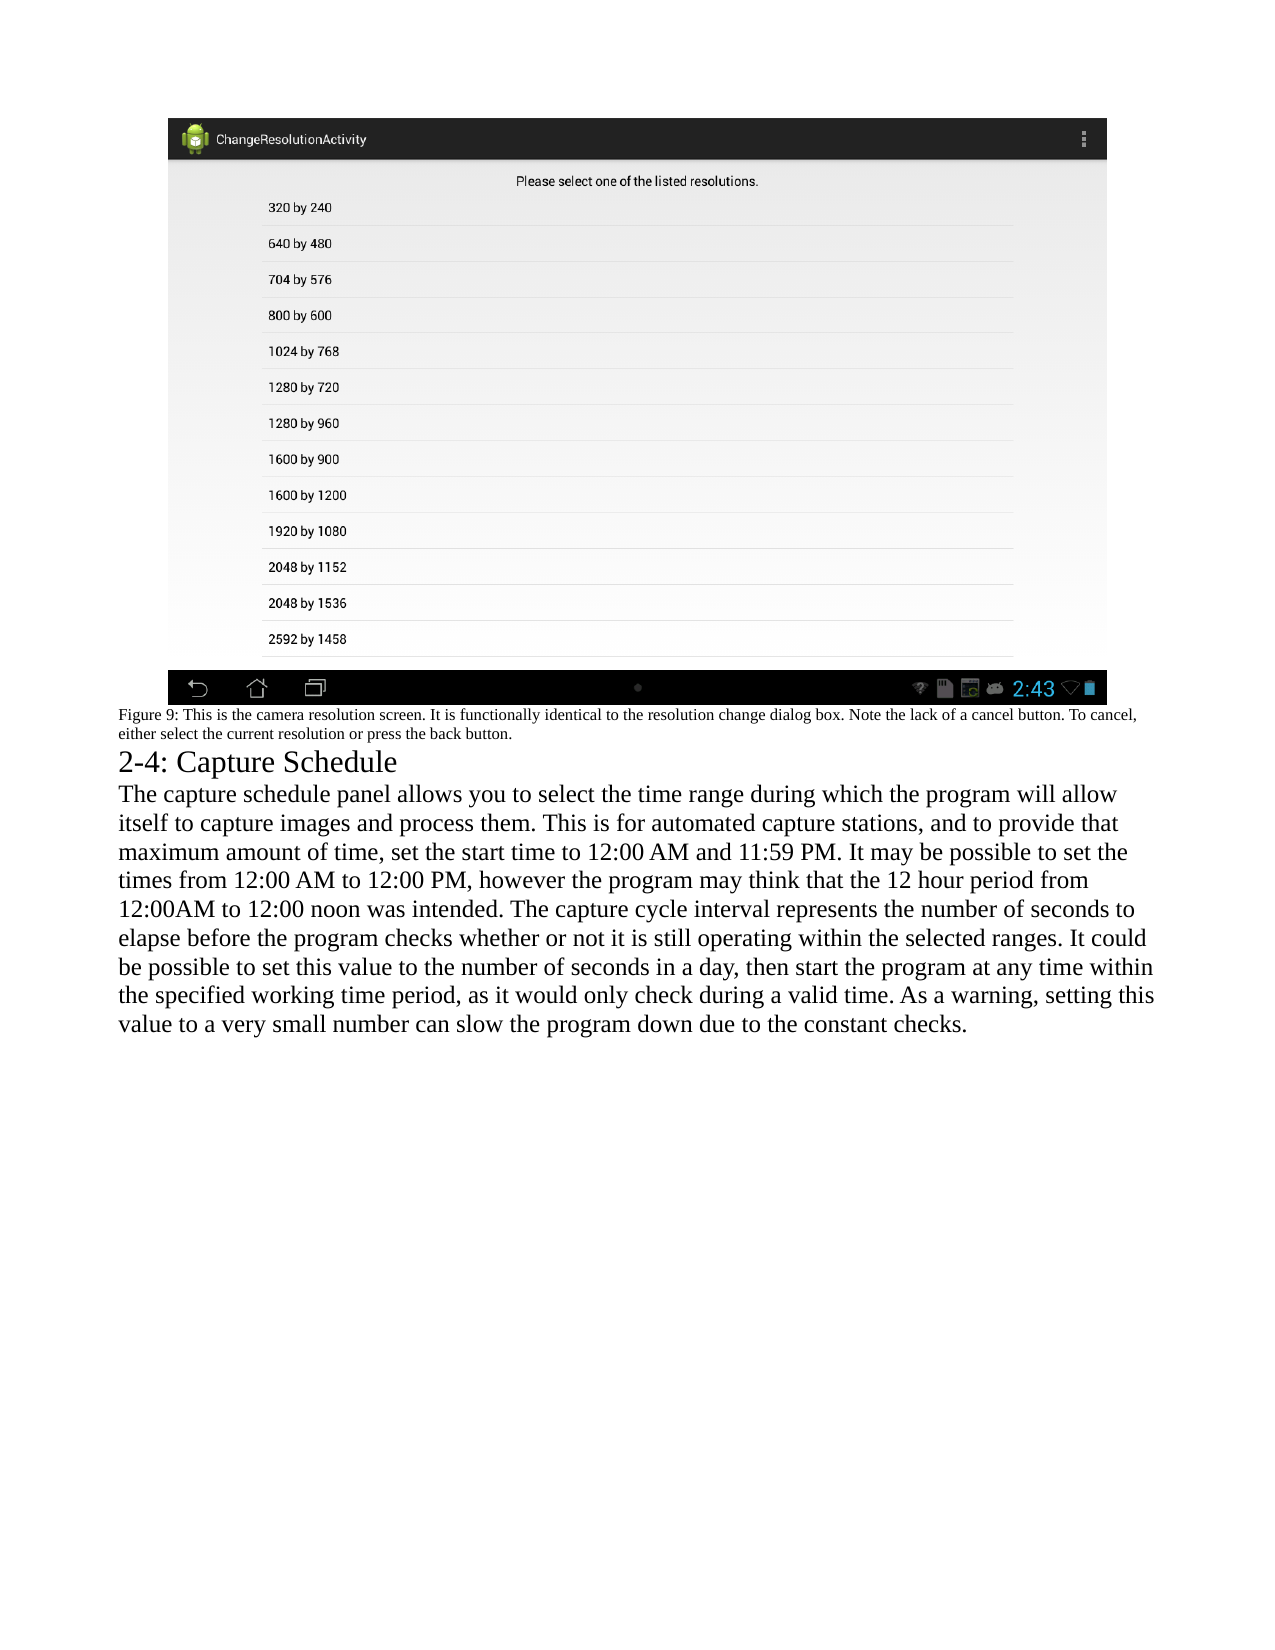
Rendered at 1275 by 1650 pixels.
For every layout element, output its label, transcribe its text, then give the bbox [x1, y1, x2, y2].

text The capture schedule panel allows you to select the time range during which the program will allow itself to capture images and process them. This is for automated capture stations, and to provide that maximum amount of time, set the start time to 12:00 AM and 11:59 PM. It may be possible to set the times from 12:00 AM to 12:00 PM, however the program may think that the 12 hour period from 12:00AM to 12:00 noon was intended. The capture cycle interval represents the number of seconds to elapse before the program checks whether or not it is still operating within the selected ranges. It could be possible to set this value to the number of seconds in a day, then start the program at any time within the specified working time period, as it would only check during a valid time. As a warning, setting this value to a very small number can slow the program down due to the constant checks. [118, 779, 1157, 1038]
text 2-4: Capture Schedule [118, 743, 1157, 779]
picture [168, 118, 1107, 705]
text Figure 9: This is the camera resolution screen. It is functionally identical to the resolution change dialog box. Note the lack of a cancel button. To cancel, either select the current resolution or press the back button. [118, 118, 1157, 743]
